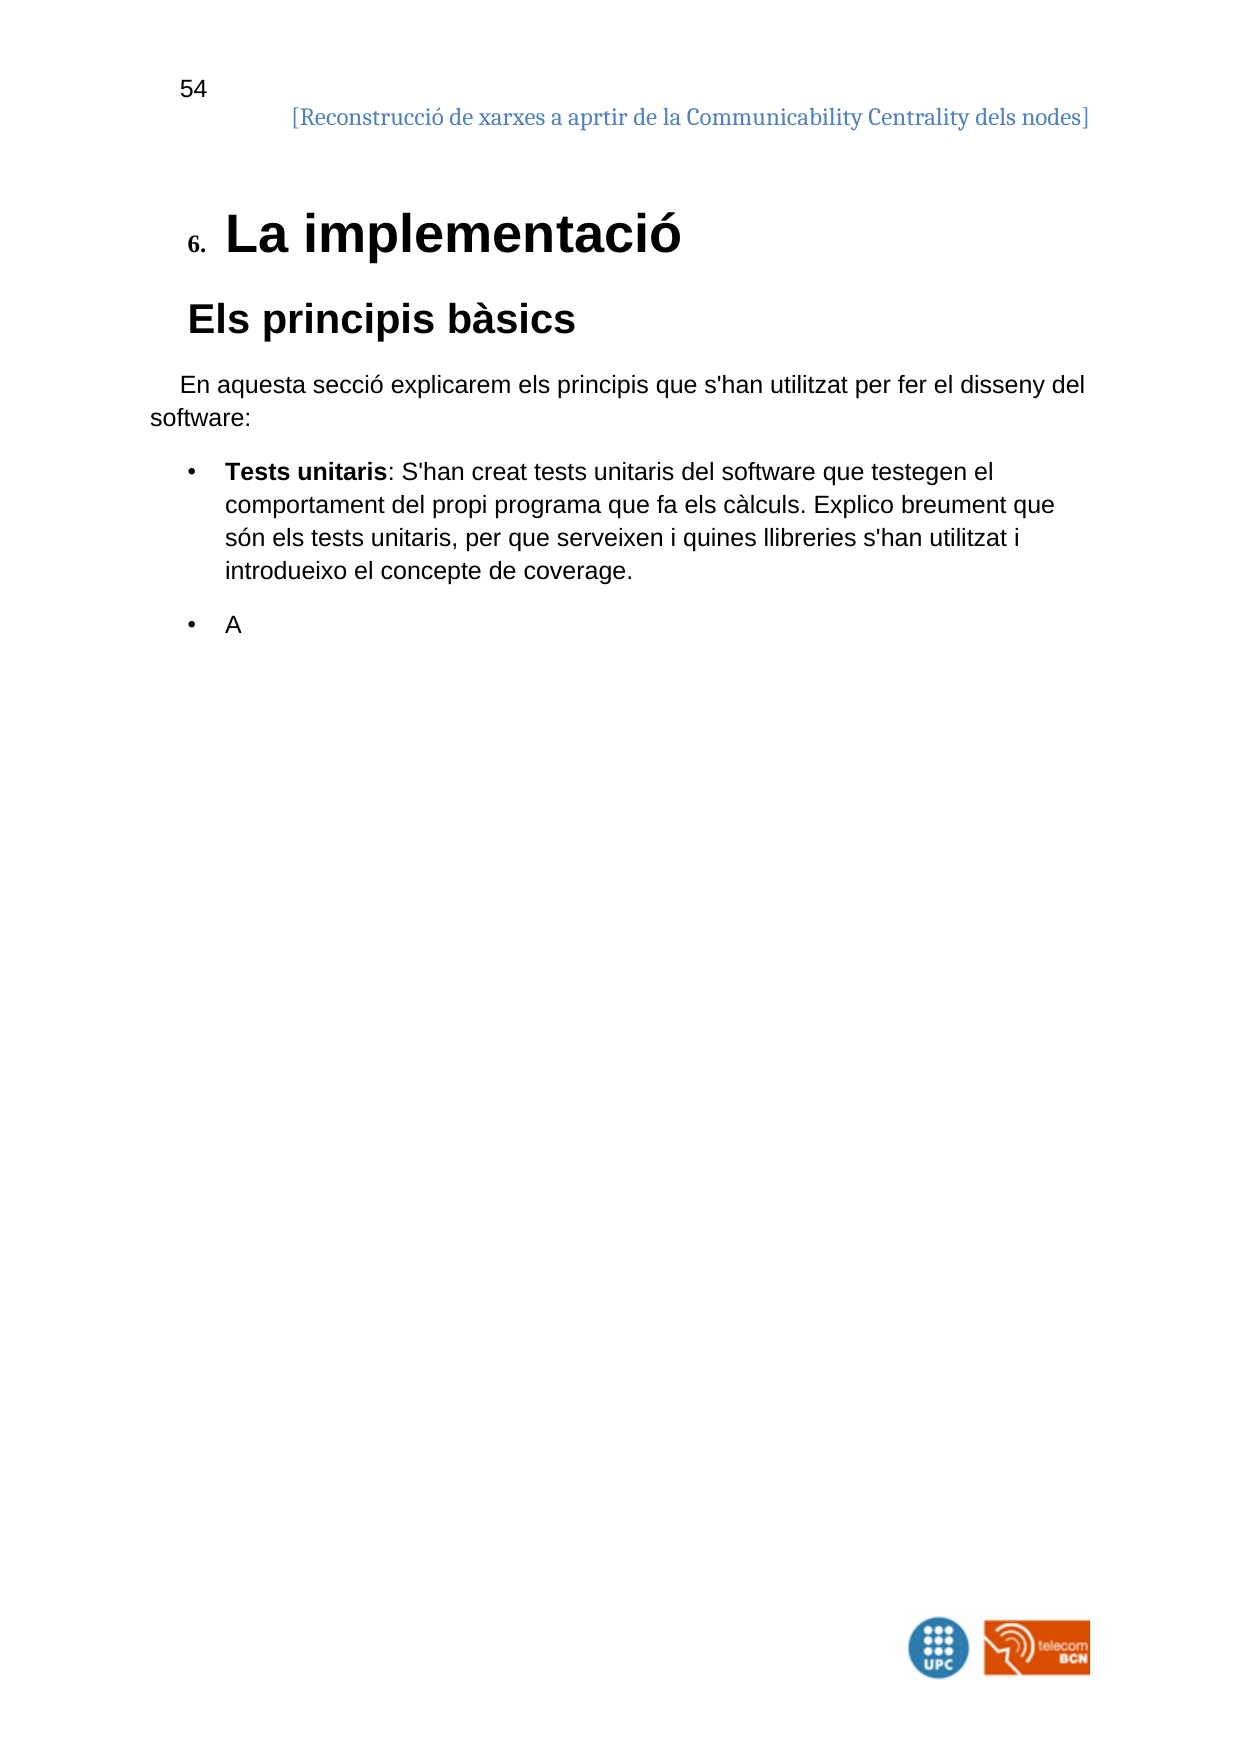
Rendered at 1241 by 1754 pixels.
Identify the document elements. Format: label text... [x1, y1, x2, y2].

text En aquesta secció explicarem els principis que s'han utilitzat per fer el disseny del software: [150, 370, 1090, 432]
picture [904, 1614, 1091, 1681]
list Tests unitaris: S'han creat tests unitaris del software que testegen el comportament del propi programa que fa els càlculs. Explico breument que són els tests unitaris, per que serveixen i quines llibreries s'han utilitzat i introdueixo el concepte de coverage. [187, 457, 1090, 585]
subtitle Els principis bàsics [187, 294, 1090, 342]
list A [187, 610, 1090, 639]
subtitle La implementació [187, 202, 1090, 264]
